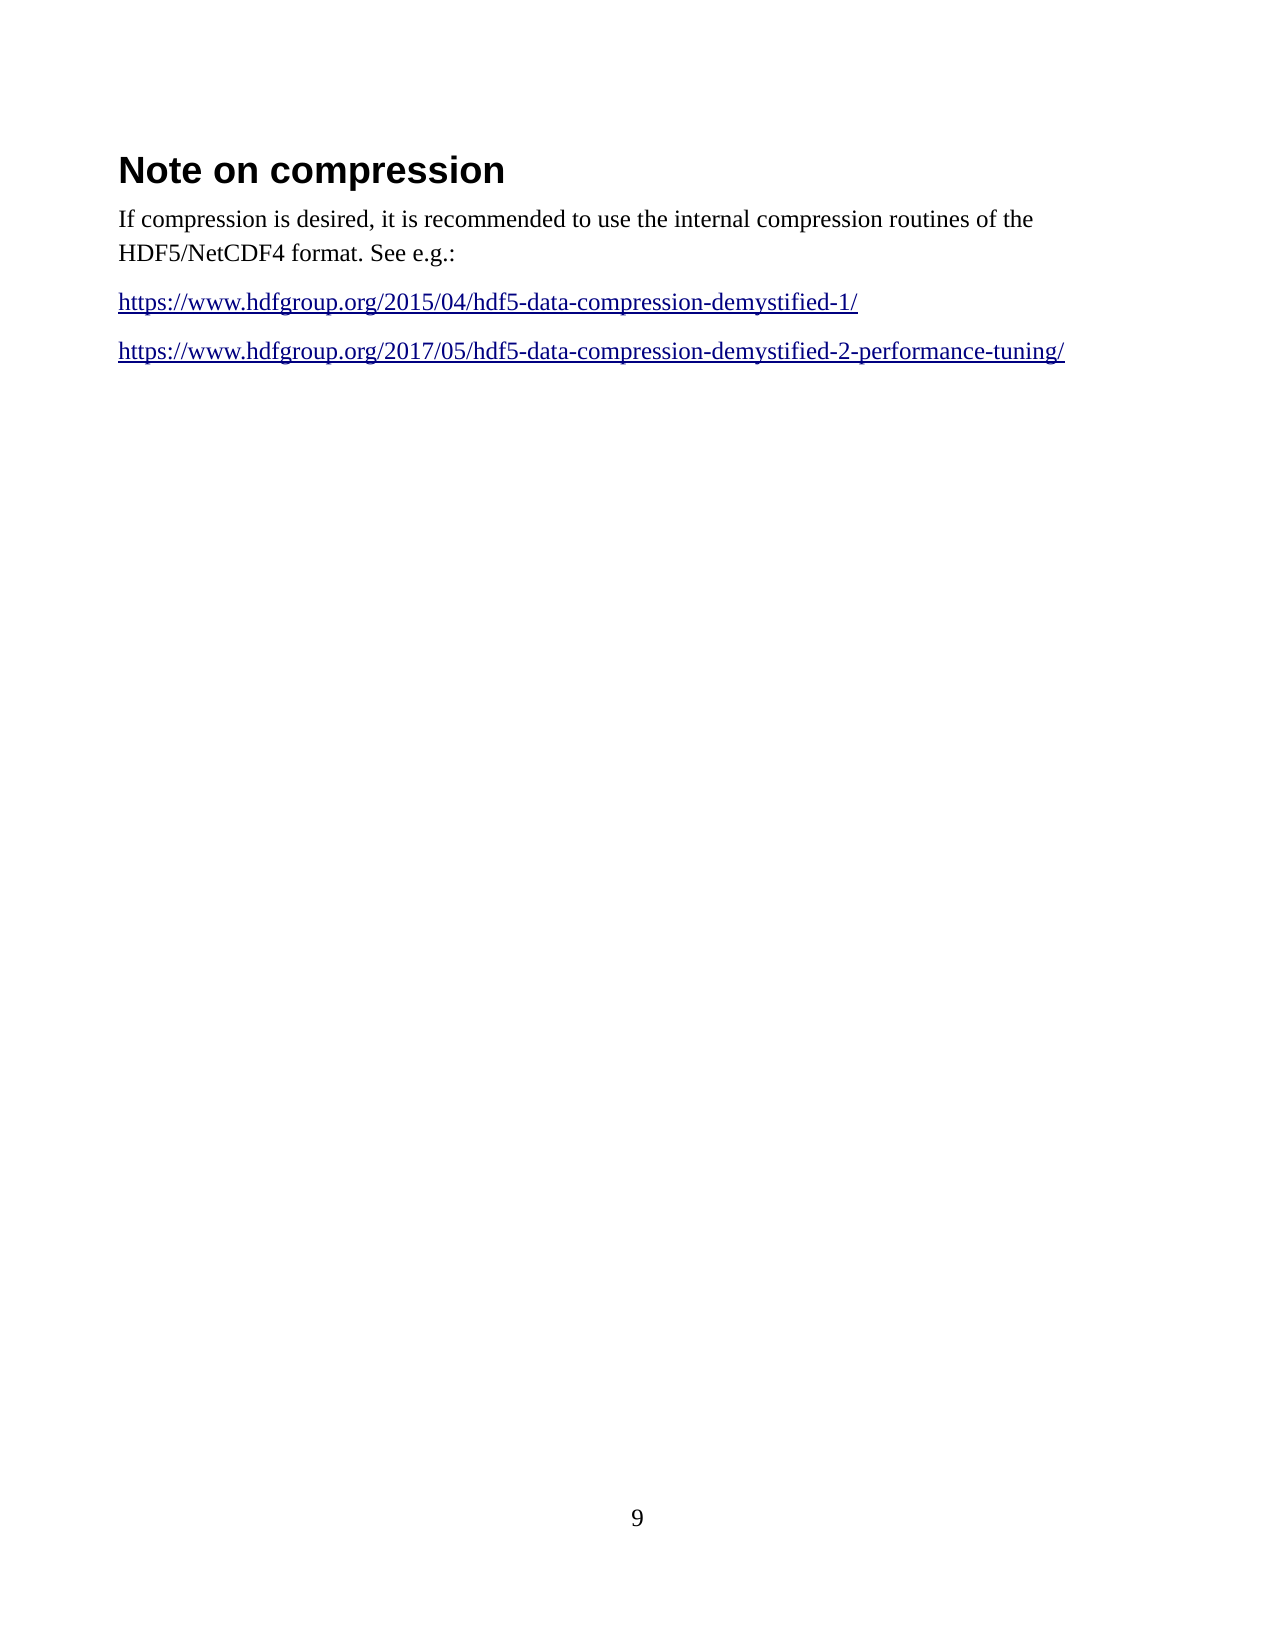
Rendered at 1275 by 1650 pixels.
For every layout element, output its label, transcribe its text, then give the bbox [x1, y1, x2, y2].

subtitle Note on compression [118, 148, 1157, 191]
text If compression is desired, it is recommended to use the internal compression routines of the HDF5/NetCDF4 format. See e.g.: [118, 204, 1157, 267]
text https://www.hdfgroup.org/2015/04/hdf5-data-compression-demystified-1/ [118, 287, 1157, 316]
text https://www.hdfgroup.org/2017/05/hdf5-data-compression-demystified-2-performance-tuning/ [118, 336, 1157, 365]
